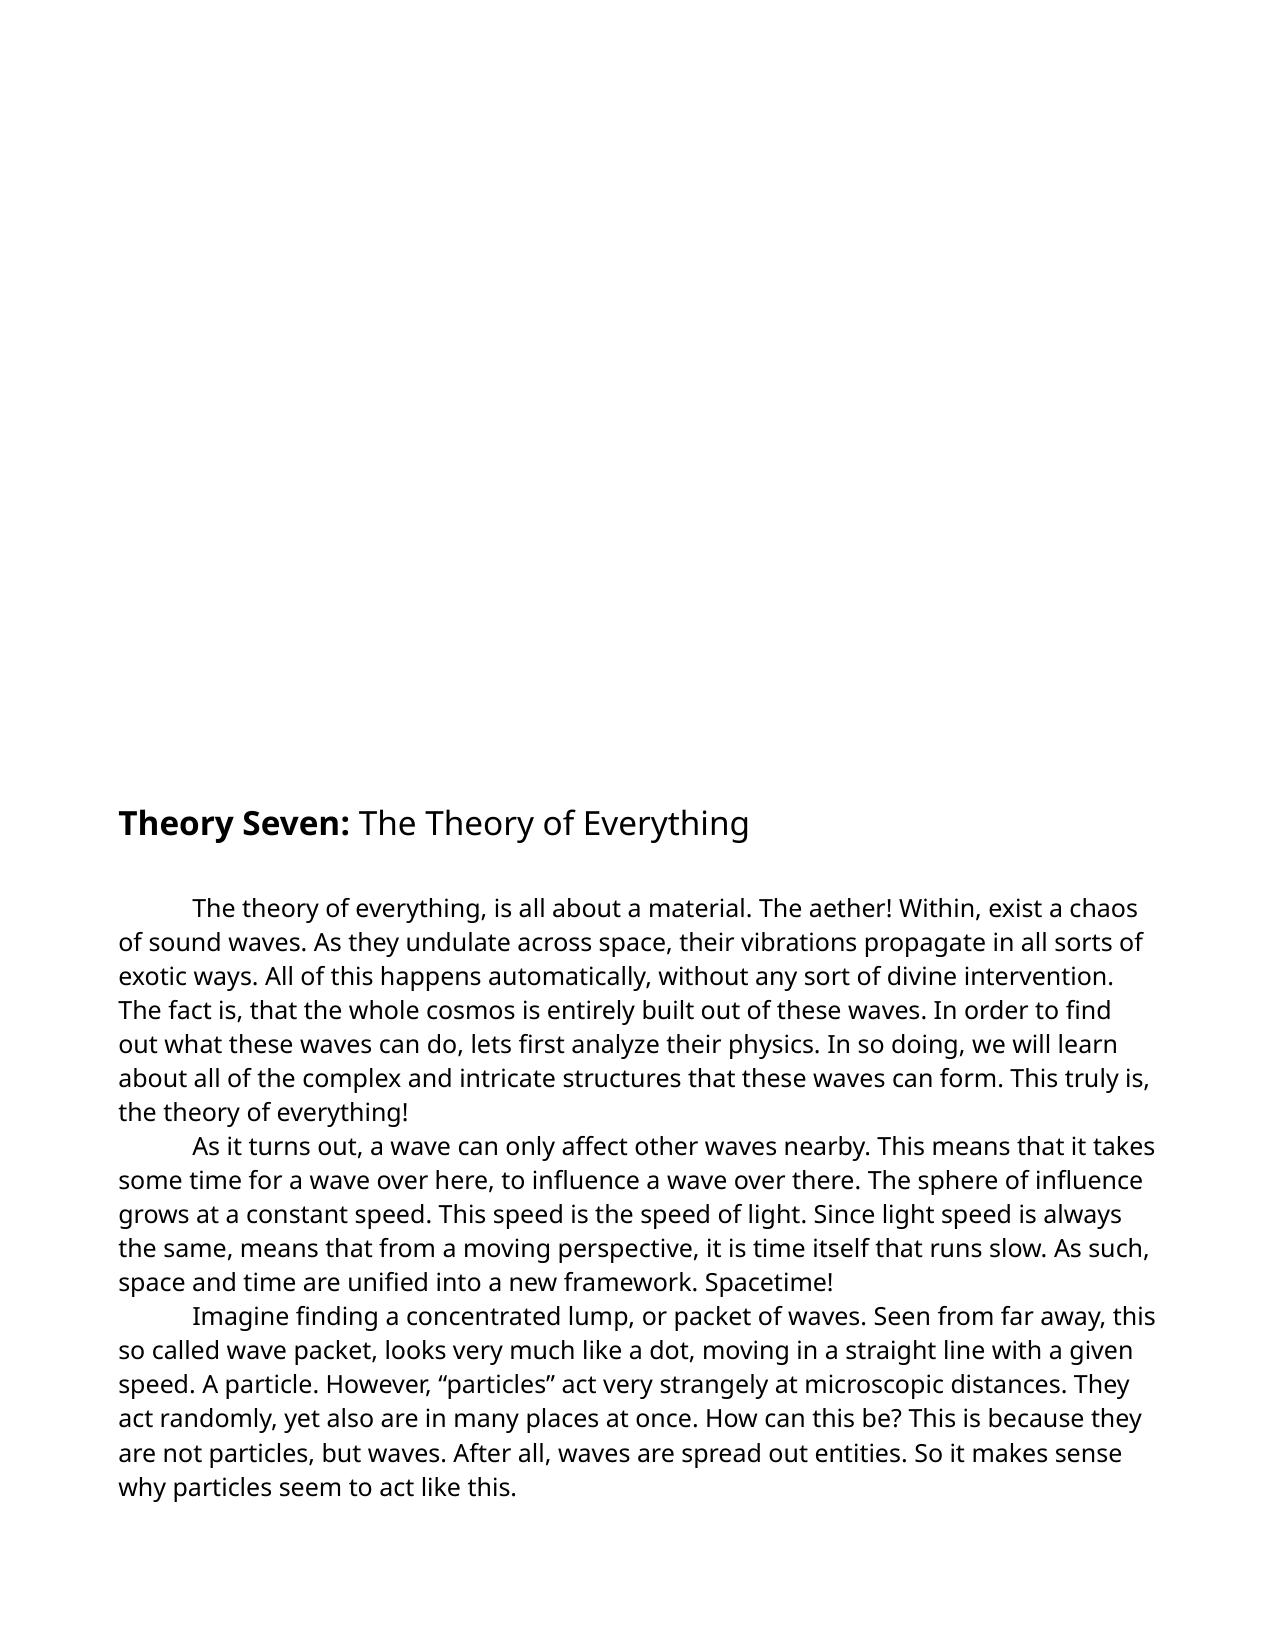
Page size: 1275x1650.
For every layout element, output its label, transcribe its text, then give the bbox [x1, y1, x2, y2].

text The theory of everything, is all about a material. The aether! Within, exist a chaos of sound waves. As they undulate across space, their vibrations propagate in all sorts of exotic ways. All of this happens automatically, without any sort of divine intervention. The fact is, that the whole cosmos is entirely built out of these waves. In order to find out what these waves can do, lets first analyze their physics. In so doing, we will learn about all of the complex and intricate structures that these waves can form. This truly is, the theory of everything! [118, 890, 1157, 1129]
text Imagine finding a concentrated lump, or packet of waves. Seen from far away, this so called wave packet, looks very much like a dot, moving in a straight line with a given speed. A particle. However, “particles” act very strangely at microscopic distances. They act randomly, yet also are in many places at once. How can this be? This is because they are not particles, but waves. After all, waves are spread out entities. So it makes sense why particles seem to act like this. [118, 1299, 1157, 1503]
text As it turns out, a wave can only affect other waves nearby. This means that it takes some time for a wave over here, to influence a wave over there. The sphere of influence grows at a constant speed. This speed is the speed of light. Since light speed is always the same, means that from a moving perspective, it is time itself that runs slow. As such, space and time are unified into a new framework. Spacetime! [118, 1129, 1157, 1299]
text Theory Seven: The Theory of Everything [118, 799, 1157, 845]
